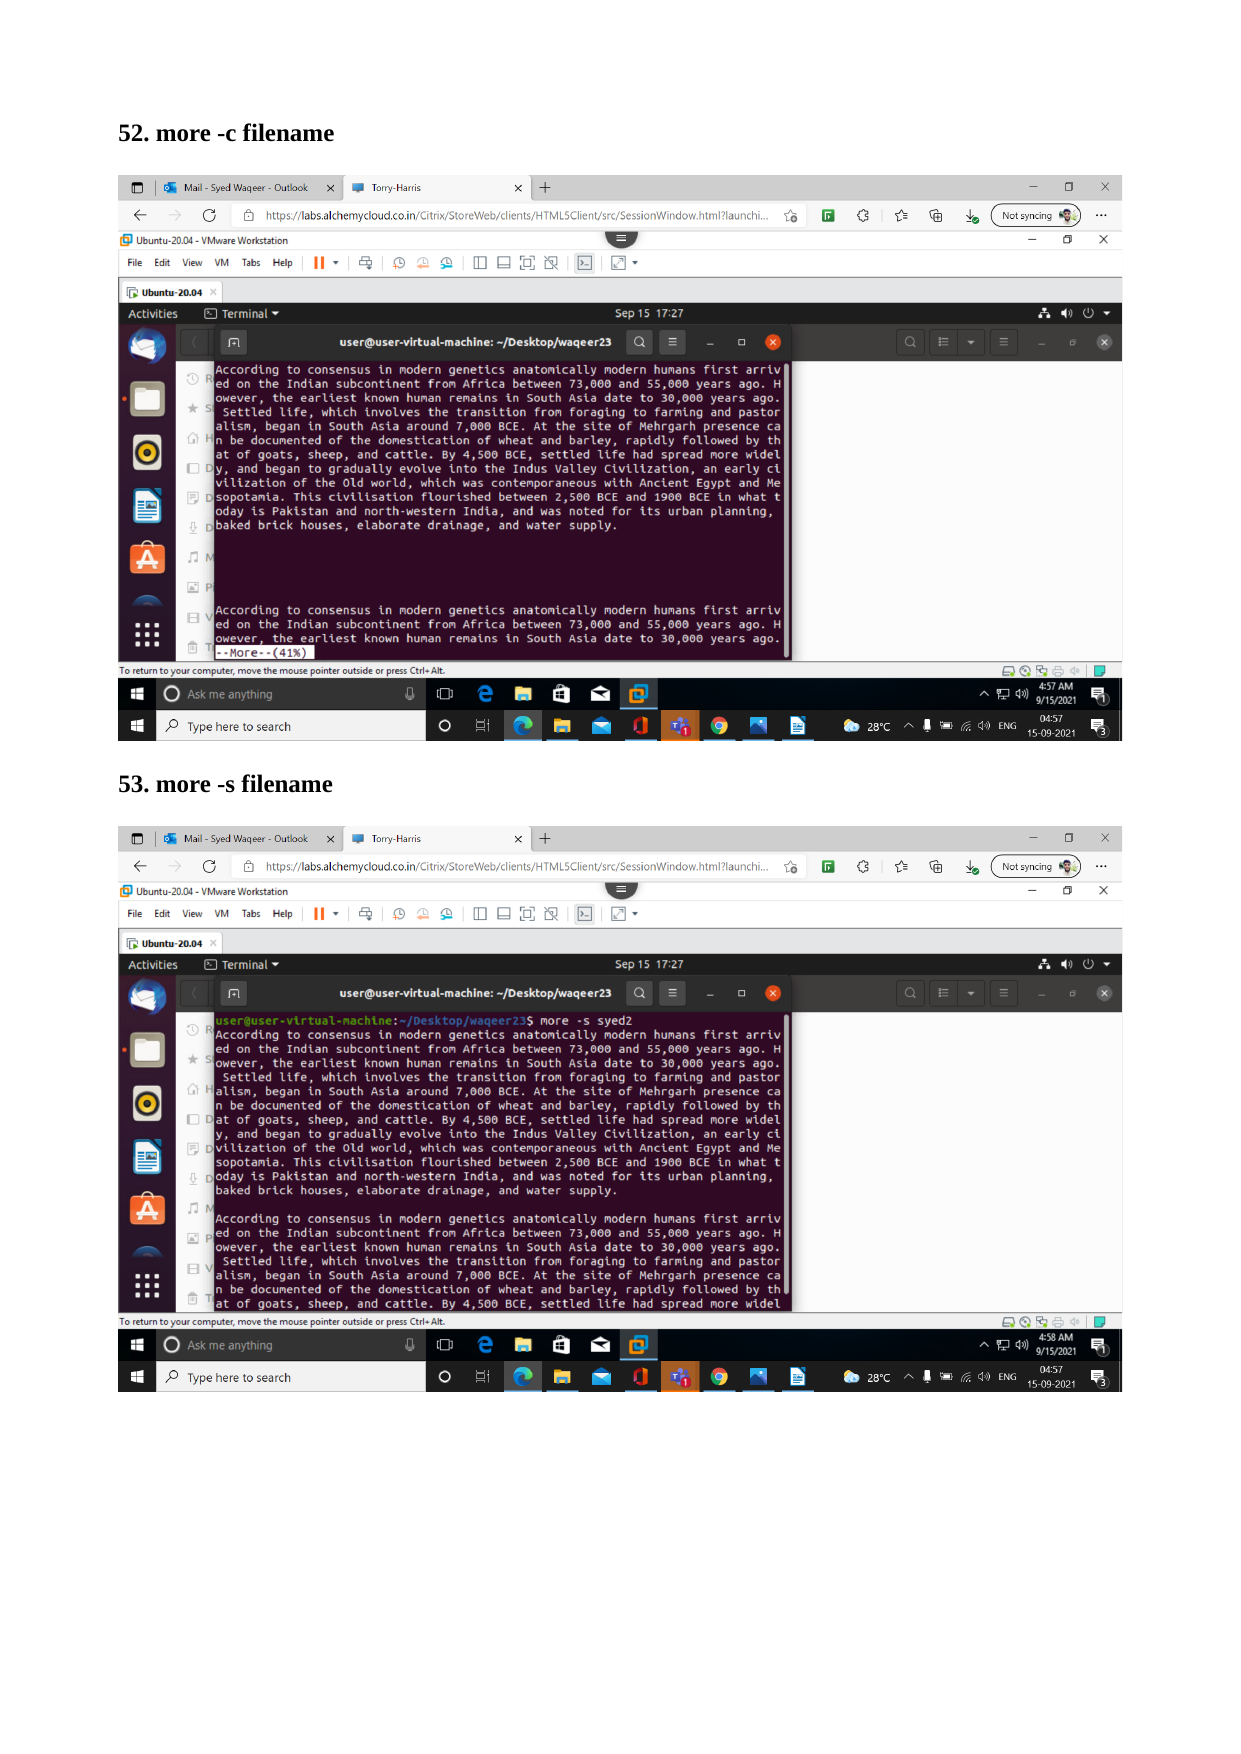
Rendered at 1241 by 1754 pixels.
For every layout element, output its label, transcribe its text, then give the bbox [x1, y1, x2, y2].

text 53. more -s filename [118, 769, 1122, 798]
text 52. more -c filename [118, 118, 1122, 147]
picture [118, 175, 1123, 741]
picture [118, 826, 1123, 1392]
